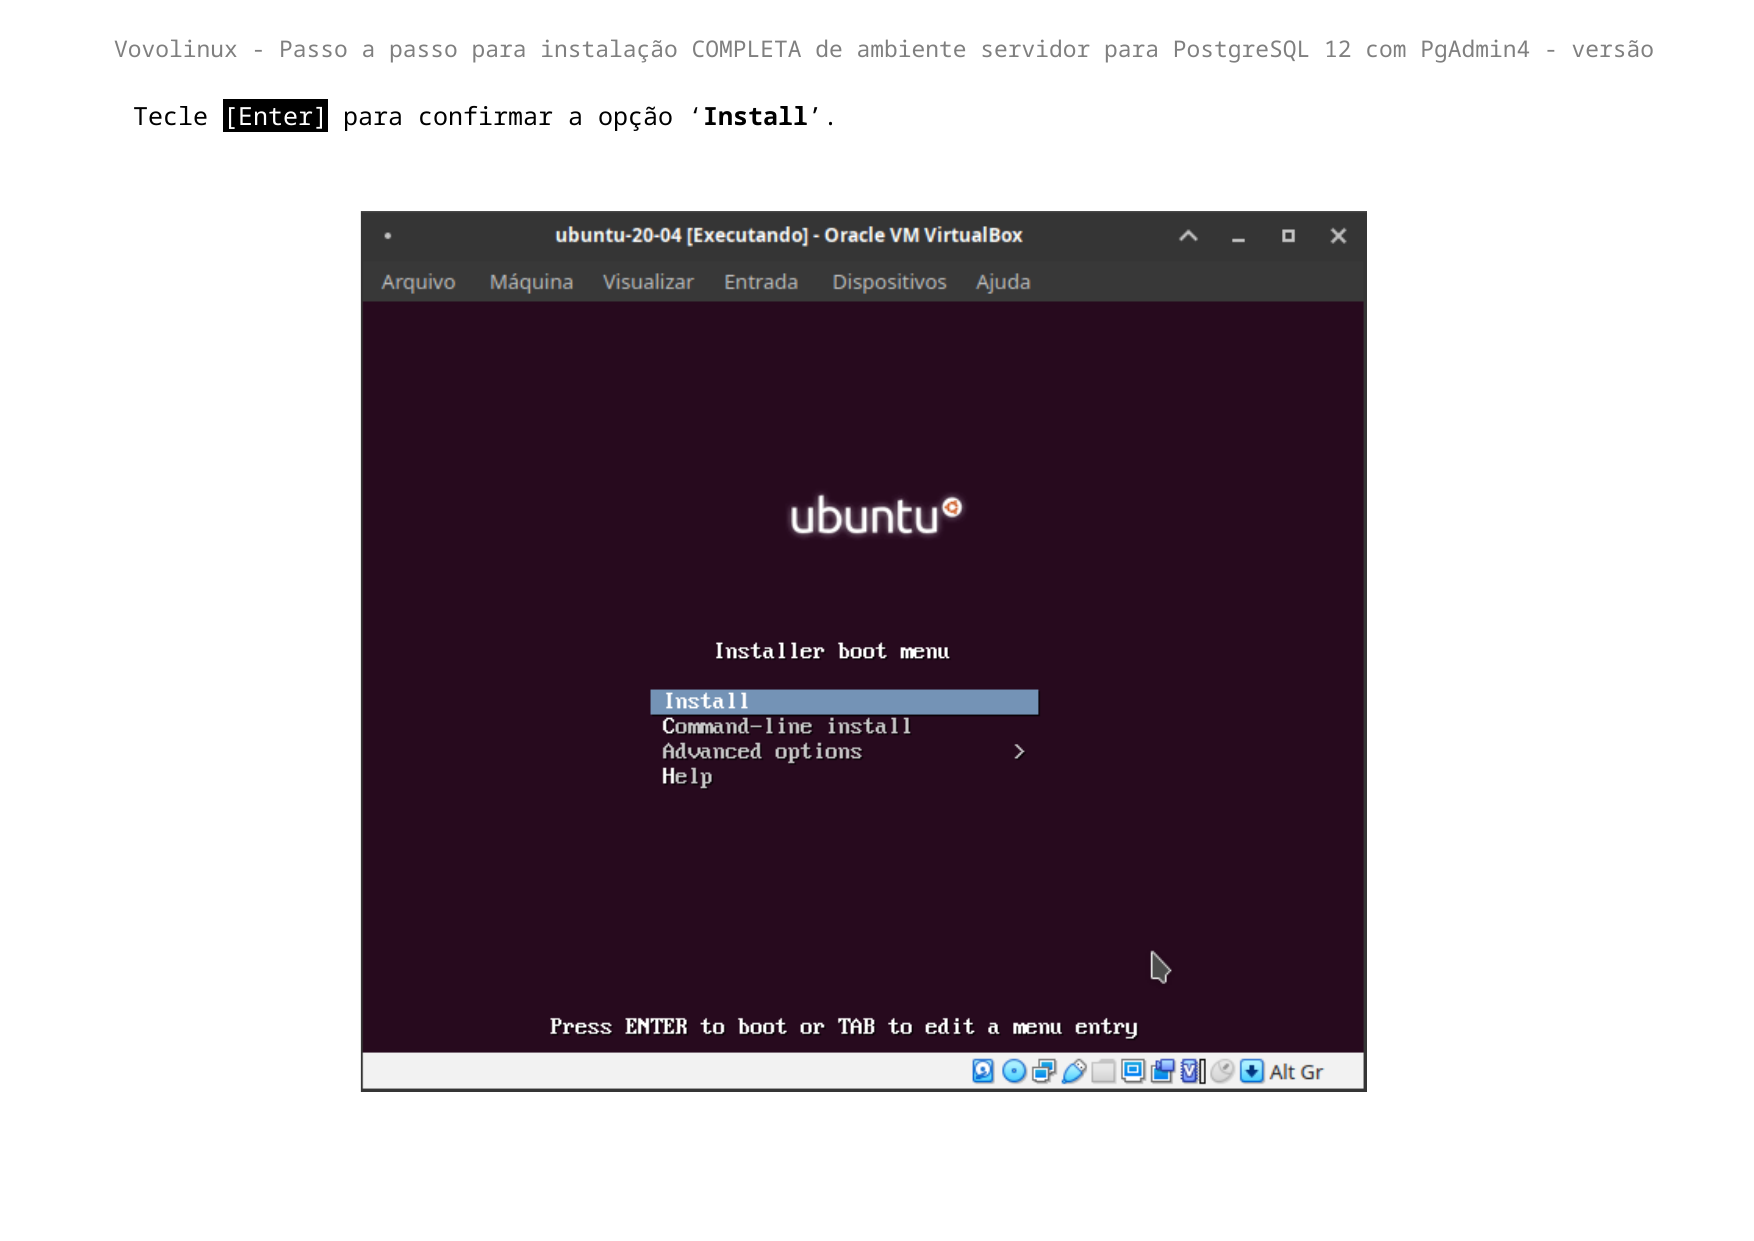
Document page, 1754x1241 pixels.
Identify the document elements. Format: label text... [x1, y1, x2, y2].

text Tecle [Enter] para confirmar a opção ‘Install’. [133, 98, 1695, 132]
picture [360, 211, 1367, 1092]
